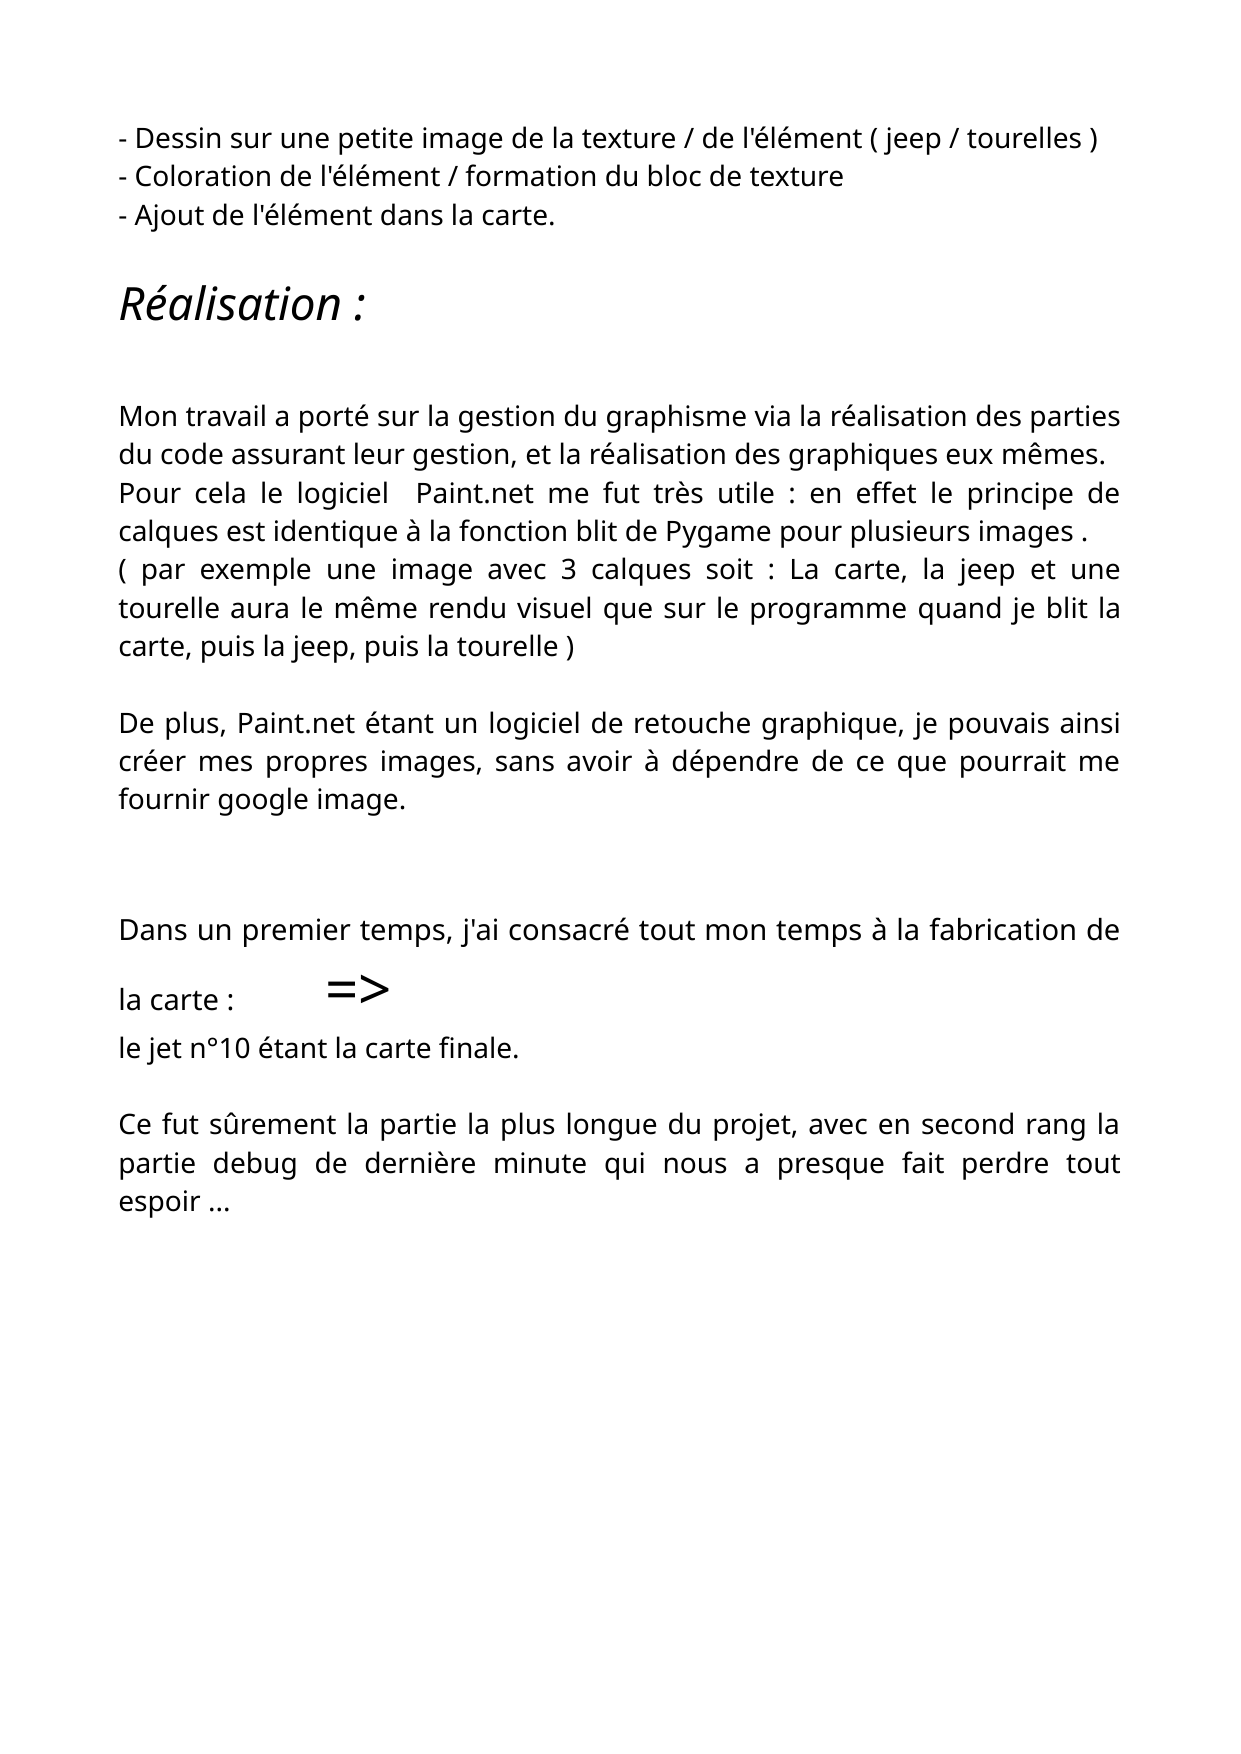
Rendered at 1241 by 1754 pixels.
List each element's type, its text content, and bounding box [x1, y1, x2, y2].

text - Dessin sur une petite image de la texture / de l'élément ( jeep / tourelles ) [118, 118, 1122, 156]
text Dans un premier temps, j'ai consacré tout mon temps à la fabrication de la carte : => [118, 909, 1122, 1028]
text Ce fut sûrement la partie la plus longue du projet, avec en second rang la partie debug de dernière minute qui nous a presque fait perdre tout espoir ... [118, 1104, 1122, 1219]
text ( par exemple une image avec 3 calques soit : La carte, la jeep et une tourelle aura le même rendu visuel que sur le programme quand je blit la carte, puis la jeep, puis la tourelle ) [118, 549, 1122, 664]
text le jet n°10 étant la carte finale. [118, 1028, 1122, 1066]
text Mon travail a porté sur la gestion du graphisme via la réalisation des parties du code assurant leur gestion, et la réalisation des graphiques eux mêmes. [118, 396, 1122, 473]
text - Ajout de l'élément dans la carte. [118, 195, 1122, 233]
text De plus, Paint.net étant un logiciel de retouche graphique, je pouvais ainsi créer mes propres images, sans avoir à dépendre de ce que pourrait me fournir google image. [118, 703, 1122, 818]
text - Coloration de l'élément / formation du bloc de texture [118, 156, 1122, 195]
text Pour cela le logiciel Paint.net me fut très utile : en effet le principe de calques est identique à la fonction blit de Pygame pour plusieurs images . [118, 473, 1122, 549]
text Réalisation : [118, 271, 1122, 334]
